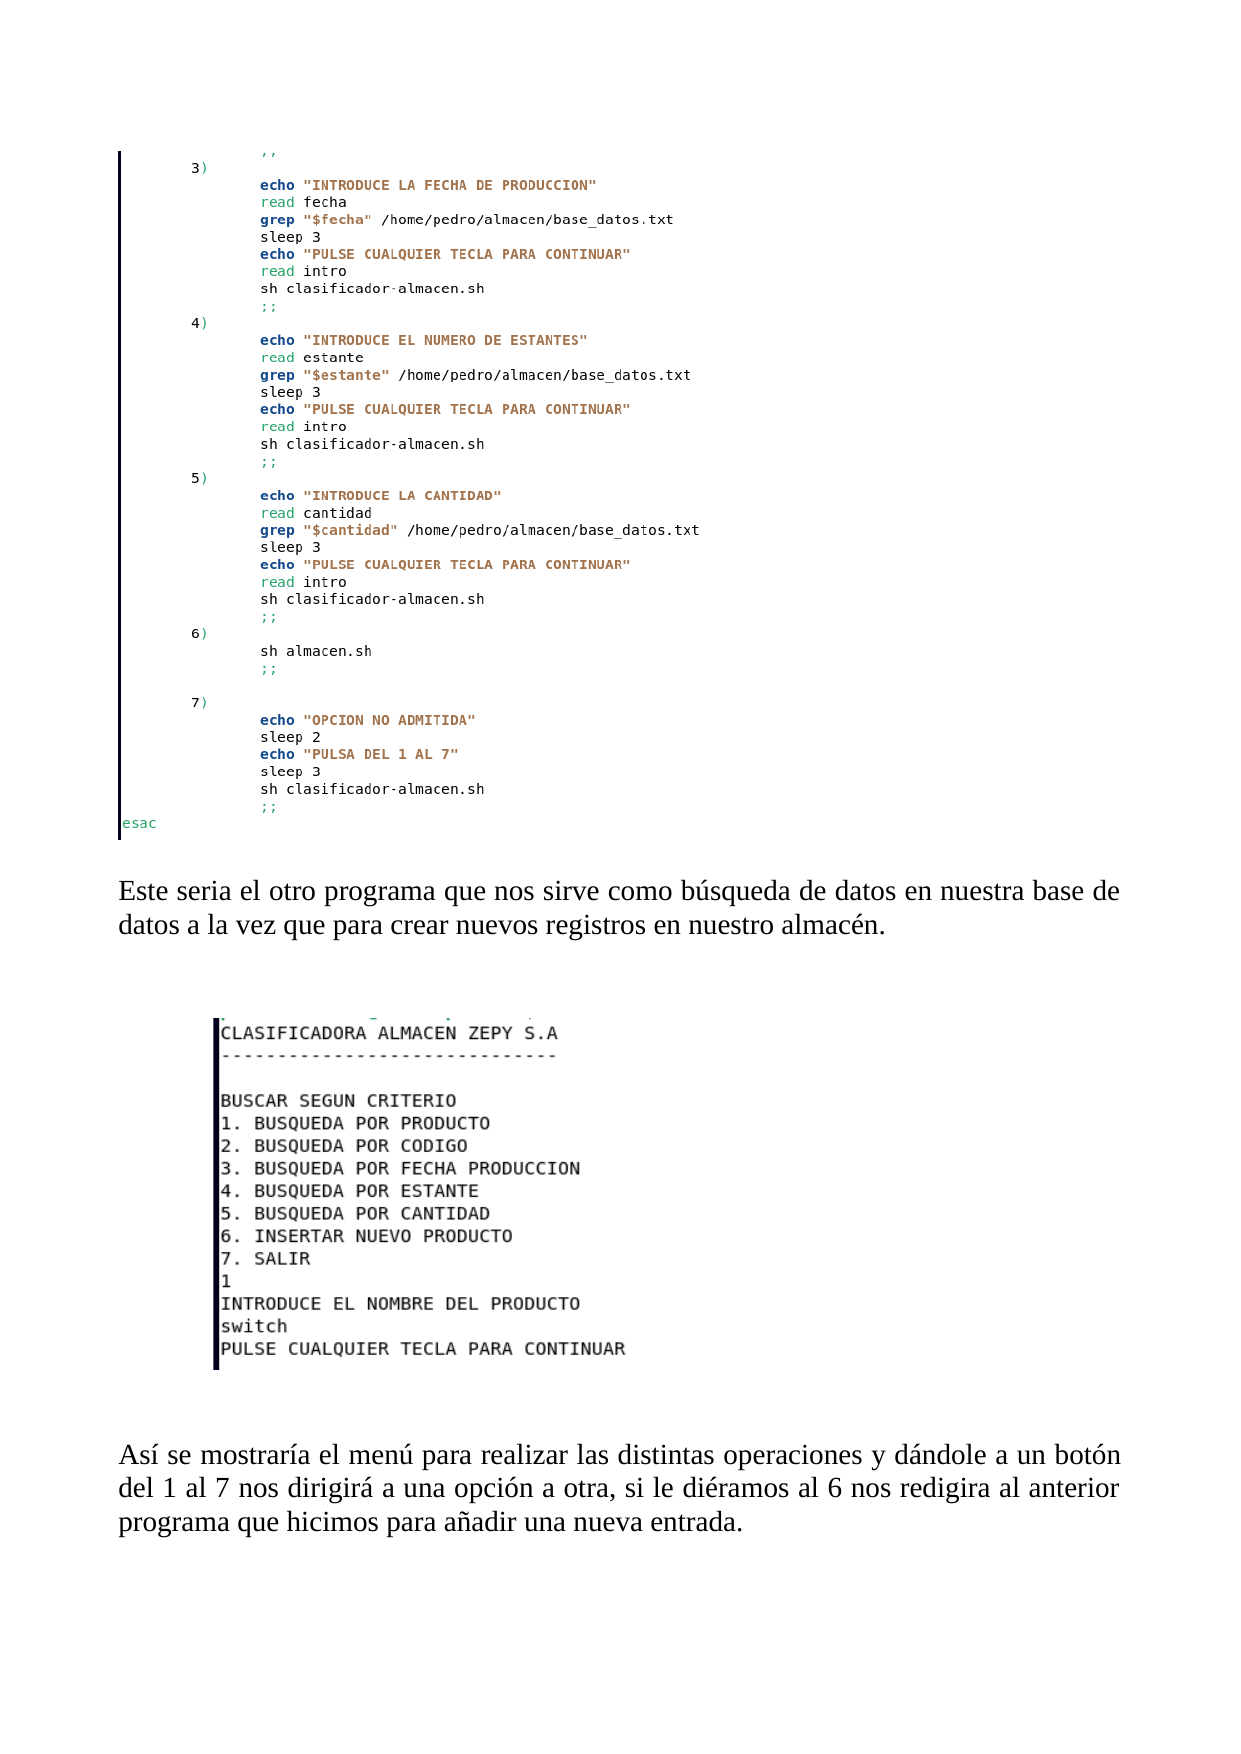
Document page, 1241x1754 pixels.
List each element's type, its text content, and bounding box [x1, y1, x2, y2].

text Este seria el otro programa que nos sirve como búsqueda de datos en nuestra base de datos a la vez que para crear nuevos registros en nuestro almacén. [118, 873, 1122, 940]
picture [213, 1018, 1027, 1370]
text Así se mostraría el menú para realizar las distintas operaciones y dándole a un botón del 1 al 7 nos dirigirá a una opción a otra, si le diéramos al 6 nos redigira al anterior programa que hicimos para añadir una nueva entrada. [118, 1437, 1122, 1537]
picture [118, 151, 1123, 840]
